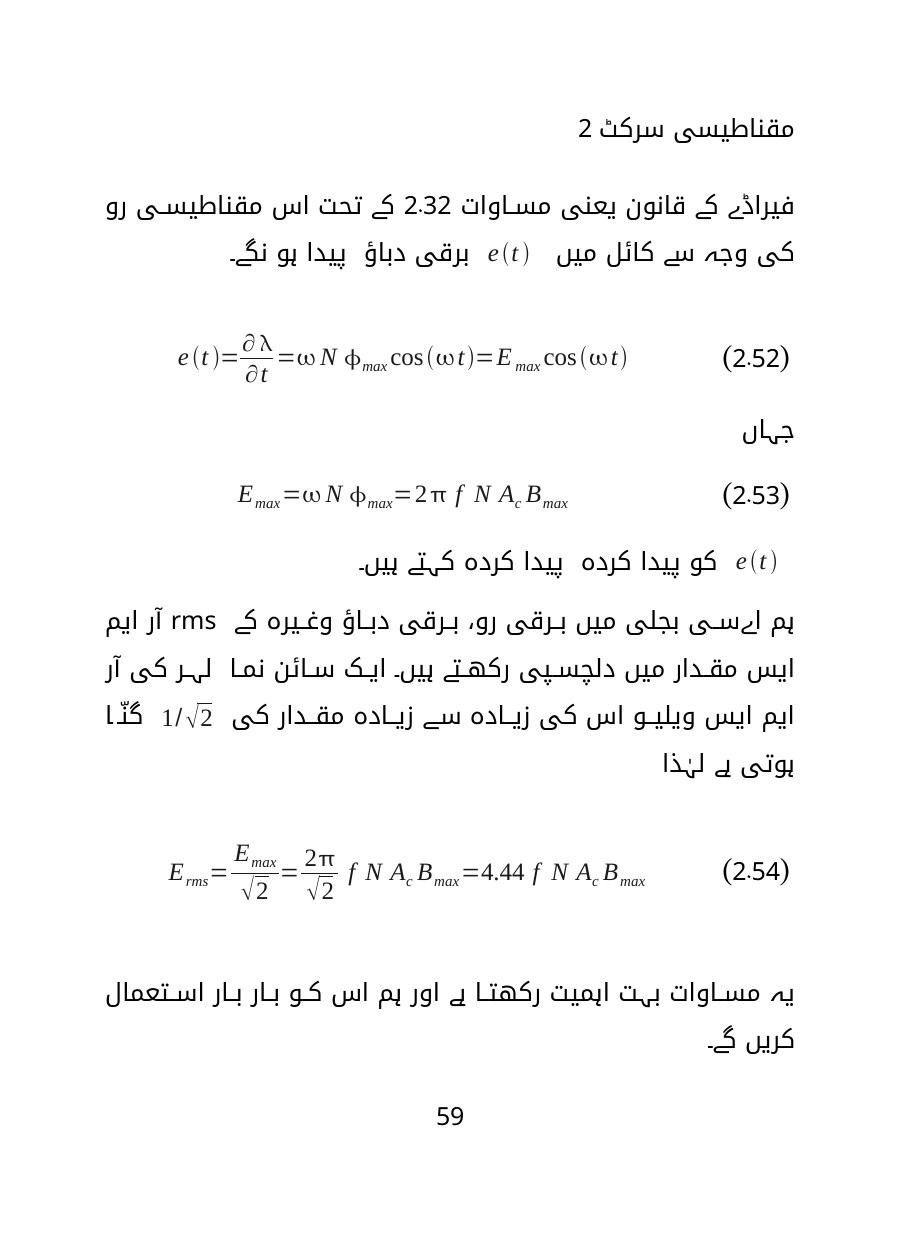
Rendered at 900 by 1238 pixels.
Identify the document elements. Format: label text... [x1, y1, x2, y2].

table_header [105, 834, 698, 923]
table_header (2.52) [693, 324, 795, 407]
table_header (2.54) [698, 834, 795, 923]
text یہ مساوات بہت اہمیت رکھتا ہے اور ہم اس کو بار بار استعمال کریں گے۔ [105, 969, 795, 1064]
table_header (2.53) [690, 467, 795, 538]
table_header [105, 324, 692, 407]
text فیراڈے کے قانون یعنی مساوات 2.32 کے تحت اس مقناطیسی رو کی وجہ سے کائل میں برقی دباؤ پیدا ہو نگے۔ [105, 182, 795, 277]
text جہاں [105, 407, 795, 454]
table_header [105, 467, 690, 538]
text ہم اےسی بجلی میں برقی رو، برقی دباؤ وغیرہ کے rms آر ایم ایس مقدار میں دلچسپی رکھتے ہیں۔ ایک سائن نما لہر کی آر ایم ایس ویلیو اس کی زیادہ سے زیادہ مقدار کیگنّا ہوتی ہے لہٰذا [105, 598, 795, 787]
text کو پیدا کردہ پیدا کردہ کہتے ہیں۔ [105, 538, 795, 585]
